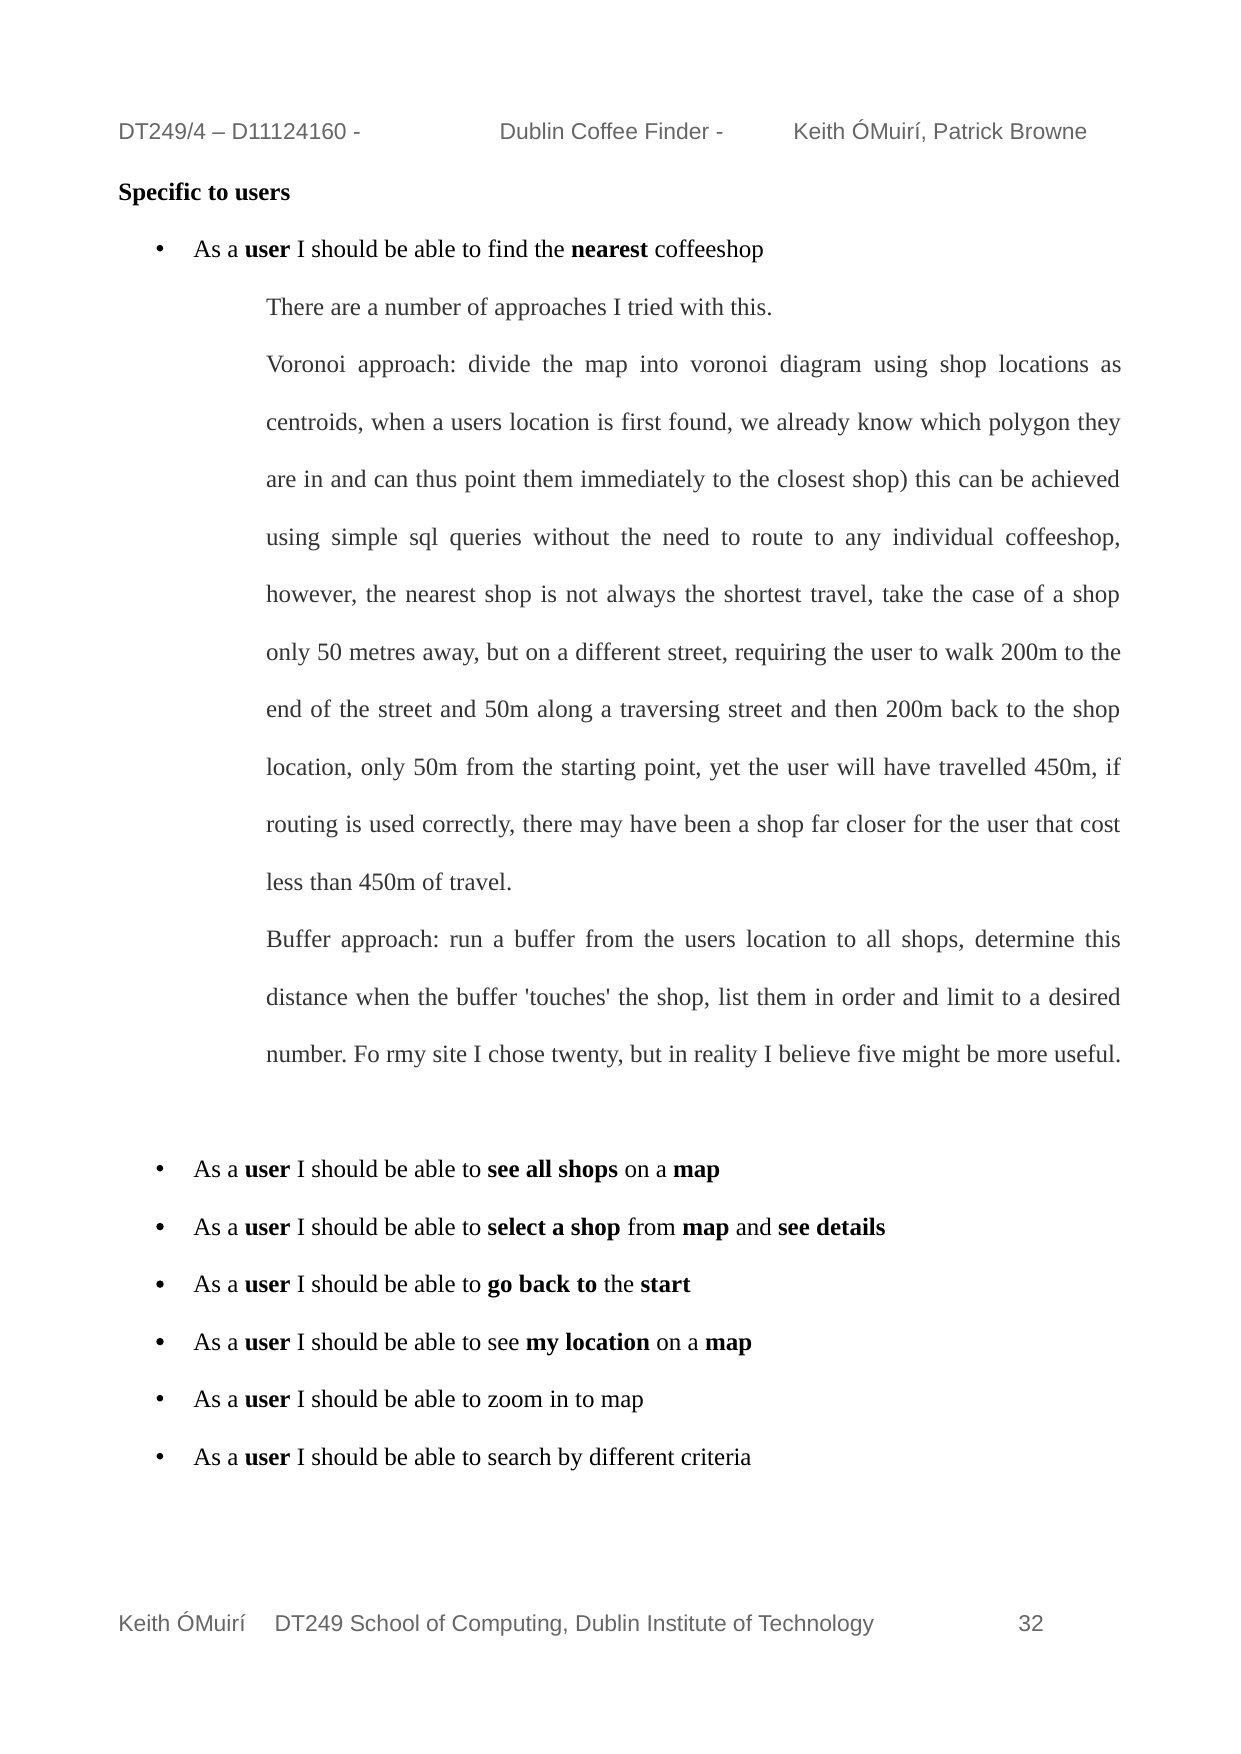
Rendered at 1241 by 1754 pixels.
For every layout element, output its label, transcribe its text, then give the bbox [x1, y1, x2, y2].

text Specific to users [118, 177, 1122, 206]
list As a user I should be able to see all shops on a map [156, 1154, 1122, 1183]
list As a user I should be able to search by different criteria [156, 1442, 1122, 1471]
list As a user I should be able to zoom in to map [156, 1384, 1122, 1413]
list As a user I should be able to select a shop from map and see details [156, 1212, 1122, 1241]
text There are a number of approaches I tried with this. [266, 292, 1122, 321]
list As a user I should be able to see my location on a map [156, 1327, 1122, 1356]
list As a user I should be able to go back to the start [156, 1269, 1122, 1298]
list As a user I should be able to find the nearest coffeeshop [156, 234, 1122, 263]
text Voronoi approach: divide the map into voronoi diagram using shop locations as centroids, when a users location is first found, we already know which polygon they are in and can thus point them immediately to the closest shop) this can be achieved using simple sql queries without the need to route to any individual coffeeshop, however, the nearest shop is not always the shortest travel, take the case of a shop only 50 metres away, but on a different street, requiring the user to walk 200m to the end of the street and 50m along a traversing street and then 200m back to the shop location, only 50m from the starting point, yet the user will have travelled 450m, if routing is used correctly, there may have been a shop far closer for the user that cost less than 450m of travel. [266, 349, 1122, 896]
text Buffer approach: run a buffer from the users location to all shops, determine this distance when the buffer 'touches' the shop, list them in order and limit to a desired number. Fo rmy site I chose twenty, but in reality I believe five might be more useful. [266, 924, 1122, 1068]
